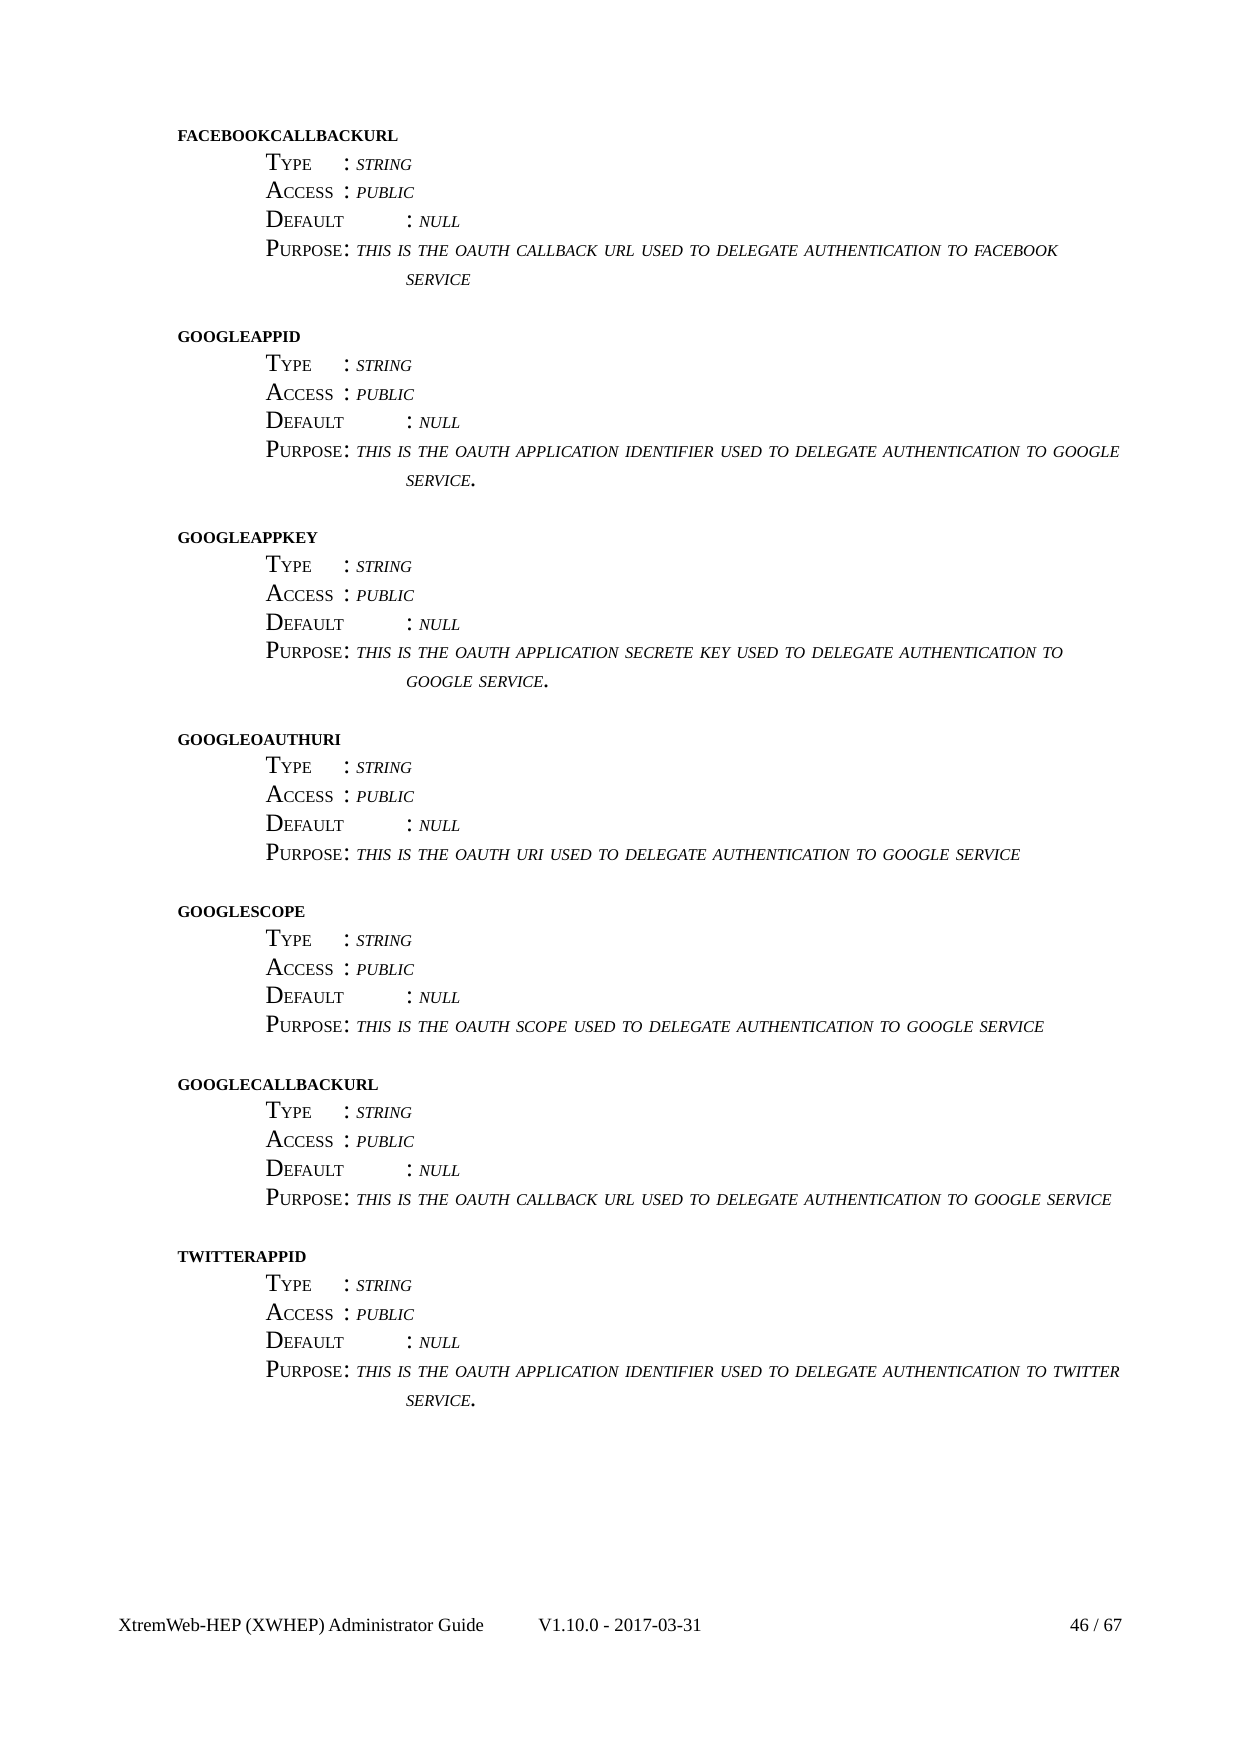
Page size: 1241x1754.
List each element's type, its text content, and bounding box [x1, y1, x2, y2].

text Default : null [265, 406, 1122, 434]
text Default : null [265, 808, 1122, 837]
text Access : public [265, 176, 1122, 204]
text Default : null [265, 1326, 1122, 1354]
text Type : string [265, 549, 1122, 578]
text Access : public [265, 377, 1122, 406]
text Default : null [265, 981, 1122, 1009]
text twitterappid [177, 1239, 1122, 1268]
text Access : public [265, 1124, 1122, 1153]
text Purpose : this is the oauth scope used to delegate authentication to google service [265, 1009, 1122, 1038]
text Access : public [265, 952, 1122, 981]
text Default : null [265, 204, 1122, 233]
text Purpose : this is the oauth application secrete key used to delegate authentication to google service. [265, 636, 1122, 693]
text facebookcallbackurl [177, 118, 1122, 147]
text Purpose : this is the oauth callback url used to delegate authentication to facebook service [265, 233, 1122, 291]
text googlescope [177, 894, 1122, 923]
text googleappid [177, 319, 1122, 348]
text Access : public [265, 578, 1122, 607]
text googlecallbackurl [177, 1067, 1122, 1096]
text Type : string [265, 1268, 1122, 1297]
text Purpose : this is the oauth application identifier used to delegate authentication to twitter service. [265, 1354, 1122, 1412]
text Type : string [265, 751, 1122, 779]
text Purpose : this is the oauth callback url used to delegate authentication to google service [265, 1182, 1122, 1211]
text Type : string [265, 923, 1122, 952]
text Access : public [265, 779, 1122, 808]
text Default : null [265, 1153, 1122, 1182]
text Default : null [265, 607, 1122, 636]
text Type : string [265, 147, 1122, 176]
text Purpose : this is the oauth application identifier used to delegate authentication to google service. [265, 434, 1122, 492]
text Access : public [265, 1297, 1122, 1326]
text Type : string [265, 348, 1122, 377]
text Type : string [265, 1096, 1122, 1124]
text googleoauthuri [177, 722, 1122, 751]
text googleappkey [177, 521, 1122, 549]
text Purpose : this is the oauth uri used to delegate authentication to google service [265, 837, 1122, 866]
